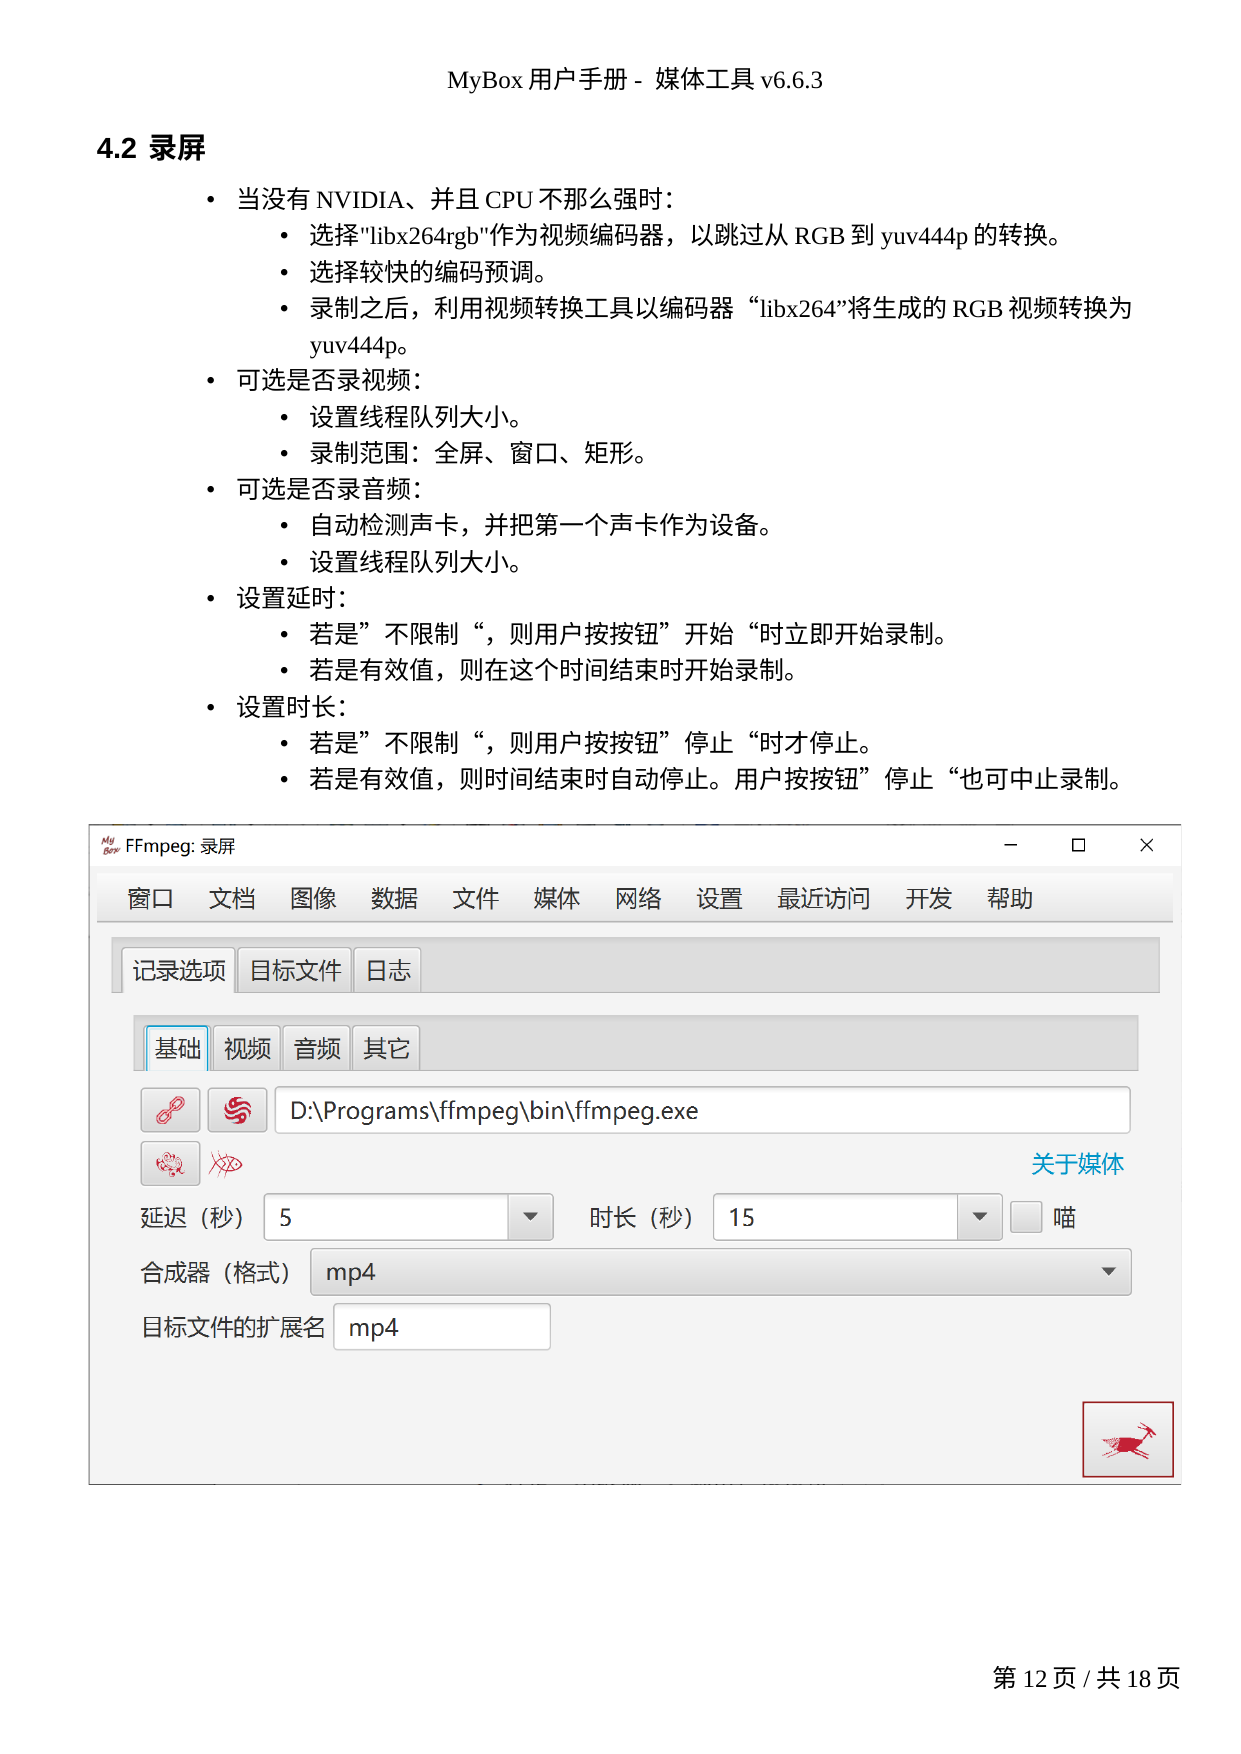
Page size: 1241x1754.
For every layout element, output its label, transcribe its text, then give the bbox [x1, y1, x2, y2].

list 设置延时： [206, 578, 1181, 614]
list 当没有NVIDIA、并且CPU不那么强时： [206, 179, 1181, 216]
list 可选是否录音频： [206, 469, 1181, 506]
list 录制之后，利用视频转换工具以编码器“libx264”将生成的RGB视频转换为yuv444p。 [280, 288, 1181, 361]
list 录制范围：全屏、窗口、矩形。 [280, 433, 1181, 469]
list 若是有效值，则在这个时间结束时开始录制。 [280, 651, 1181, 687]
list 若是”不限制“，则用户按按钮”开始“时立即开始录制。 [280, 614, 1181, 651]
list 选择较快的编码预调。 [280, 252, 1181, 288]
list 设置时长： [206, 687, 1181, 723]
list 自动检测声卡，并把第一个声卡作为设备。 [280, 506, 1181, 542]
list 若是”不限制“，则用户按按钮”停止“时才停止。 [280, 723, 1181, 759]
list 设置线程队列大小。 [280, 397, 1181, 433]
picture [88, 824, 1182, 1485]
list 选择"libx264rgb"作为视频编码器，以跳过从RGB到yuv444p的转换。 [280, 216, 1181, 252]
list 可选是否录视频： [206, 361, 1181, 397]
subtitle 录屏 [88, 125, 1181, 167]
list 若是有效值，则时间结束时自动停止。用户按按钮”停止“也可中止录制。 [280, 759, 1181, 796]
list 设置线程队列大小。 [280, 542, 1181, 578]
